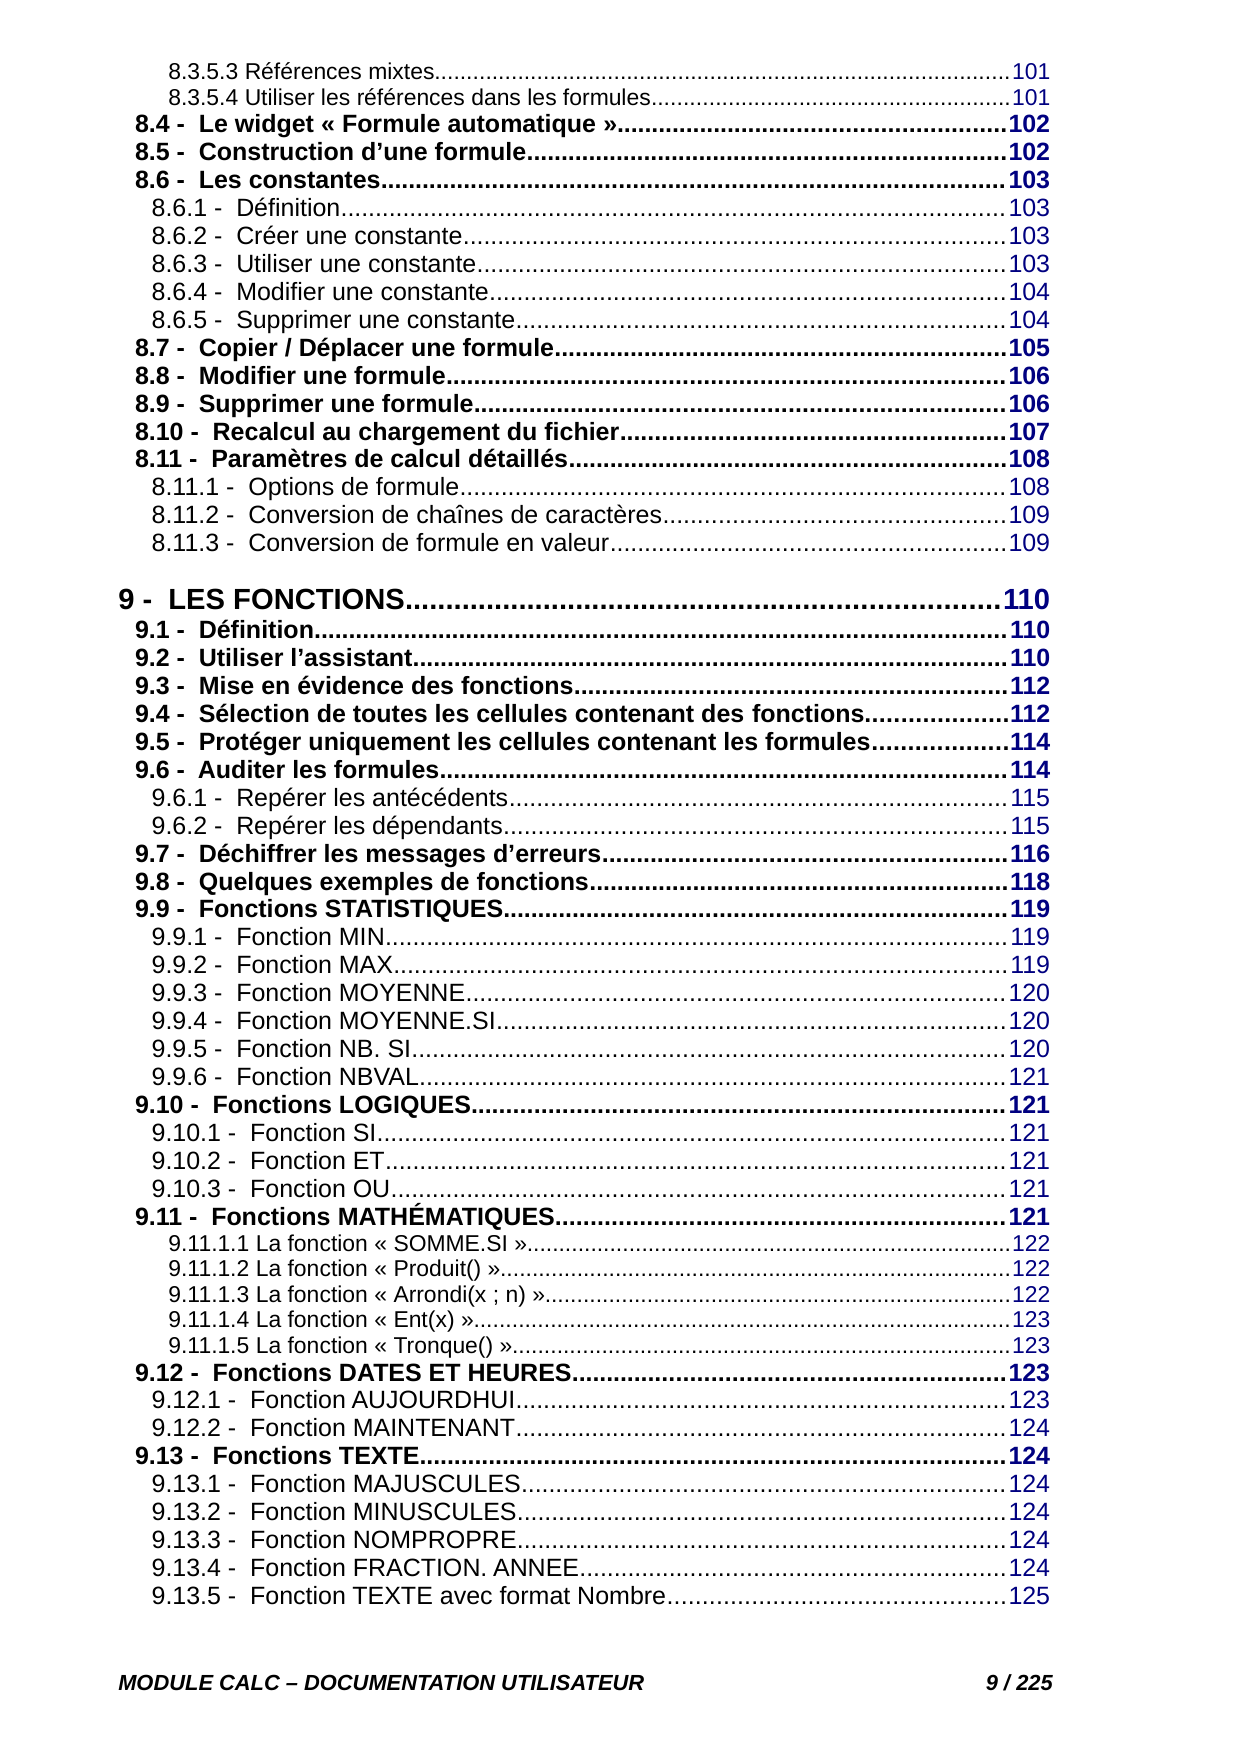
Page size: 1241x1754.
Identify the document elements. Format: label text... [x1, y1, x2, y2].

text 9.13.4 - Fonction FRACTION. ANNEE 124 [151, 1554, 1122, 1582]
text 8.6.5 - Supprimer une constante 104 [151, 306, 1122, 334]
text 8.3.5.3 Références mixtes 101 [168, 59, 1122, 85]
text 8.6.4 - Modifier une constante 104 [151, 278, 1122, 306]
text 8.6.2 - Créer une constante 103 [151, 222, 1122, 250]
text 8.4 - Le widget « Formule automatique » 102 [135, 110, 1122, 138]
text 8.6.1 - Définition 103 [151, 194, 1122, 222]
text 8.9 - Supprimer une formule 106 [135, 389, 1122, 417]
text 8.7 - Copier / Déplacer une formule 105 [135, 334, 1122, 362]
text 9.13.2 - Fonction MINUSCULES 124 [151, 1498, 1122, 1526]
text 9.11.1.3 La fonction « Arrondi(x ; n) » 122 [168, 1282, 1122, 1307]
text 9.9.2 - Fonction MAX 119 [151, 951, 1122, 979]
text 9.13 - Fonctions TEXTE 124 [135, 1442, 1122, 1470]
text 9.8 - Quelques exemples de fonctions 118 [135, 867, 1122, 895]
text 9.13.1 - Fonction MAJUSCULES 124 [151, 1470, 1122, 1498]
text 9.6.2 - Repérer les dépendants 115 [151, 812, 1122, 839]
text 9.3 - Mise en évidence des fonctions 112 [135, 672, 1122, 700]
text 9.12.1 - Fonction AUJOURDHUI 123 [151, 1386, 1122, 1414]
text 8.8 - Modifier une formule 106 [135, 362, 1122, 389]
text 9.11.1.5 La fonction « Tronque() » 123 [168, 1333, 1122, 1358]
text 9.10.3 - Fonction OU 121 [151, 1174, 1122, 1202]
text 9.9.1 - Fonction MIN 119 [151, 923, 1122, 951]
text 8.11.3 - Conversion de formule en valeur 109 [151, 529, 1122, 557]
text 9.13.5 - Fonction TEXTE avec format Nombre 125 [151, 1582, 1122, 1610]
text 8.11.1 - Options de formule 108 [151, 473, 1122, 501]
text 9.11.1.1 La fonction « SOMME.SI » 122 [168, 1230, 1122, 1256]
text 9 - Les fonctions 110 [118, 583, 1122, 616]
text 8.10 - Recalcul au chargement du fichier 107 [135, 417, 1122, 445]
text 9.12 - Fonctions DATES ET HEURES 123 [135, 1358, 1122, 1386]
text 9.11.1.4 La fonction « Ent(x) » 123 [168, 1307, 1122, 1333]
text 8.5 - Construction d’une formule 102 [135, 138, 1122, 166]
text 8.6.3 - Utiliser une constante 103 [151, 250, 1122, 278]
text 8.11.2 - Conversion de chaînes de caractères 109 [151, 501, 1122, 529]
text 9.9 - Fonctions STATISTIQUES 119 [135, 895, 1122, 923]
text 9.12.2 - Fonction MAINTENANT 124 [151, 1414, 1122, 1442]
text 9.9.4 - Fonction MOYENNE.SI 120 [151, 1007, 1122, 1035]
text 9.2 - Utiliser l’assistant 110 [135, 644, 1122, 672]
text 9.9.3 - Fonction MOYENNE 120 [151, 979, 1122, 1007]
text 9.6 - Auditer les formules 114 [135, 756, 1122, 784]
text 8.3.5.4 Utiliser les références dans les formules 101 [168, 85, 1122, 110]
text 9.11.1.2 La fonction « Produit() » 122 [168, 1256, 1122, 1282]
text 9.1 - Définition 110 [135, 616, 1122, 644]
text 9.10.2 - Fonction ET 121 [151, 1147, 1122, 1174]
text 9.9.6 - Fonction NBVAL 121 [151, 1063, 1122, 1091]
text 9.7 - Déchiffrer les messages d’erreurs 116 [135, 839, 1122, 867]
text 8.6 - Les constantes 103 [135, 166, 1122, 194]
text 9.10.1 - Fonction SI 121 [151, 1119, 1122, 1147]
text 9.10 - Fonctions LOGIQUES 121 [135, 1091, 1122, 1119]
text 9.4 - Sélection de toutes les cellules contenant des fonctions 112 [135, 700, 1122, 728]
text 8.11 - Paramètres de calcul détaillés 108 [135, 445, 1122, 473]
text 9.11 - Fonctions MATHÉMATIQUES 121 [135, 1202, 1122, 1230]
text 9.6.1 - Repérer les antécédents 115 [151, 784, 1122, 812]
text 9.13.3 - Fonction NOMPROPRE 124 [151, 1526, 1122, 1554]
text 9.5 - Protéger uniquement les cellules contenant les formules 114 [135, 728, 1122, 756]
text 9.9.5 - Fonction NB. SI 120 [151, 1035, 1122, 1063]
